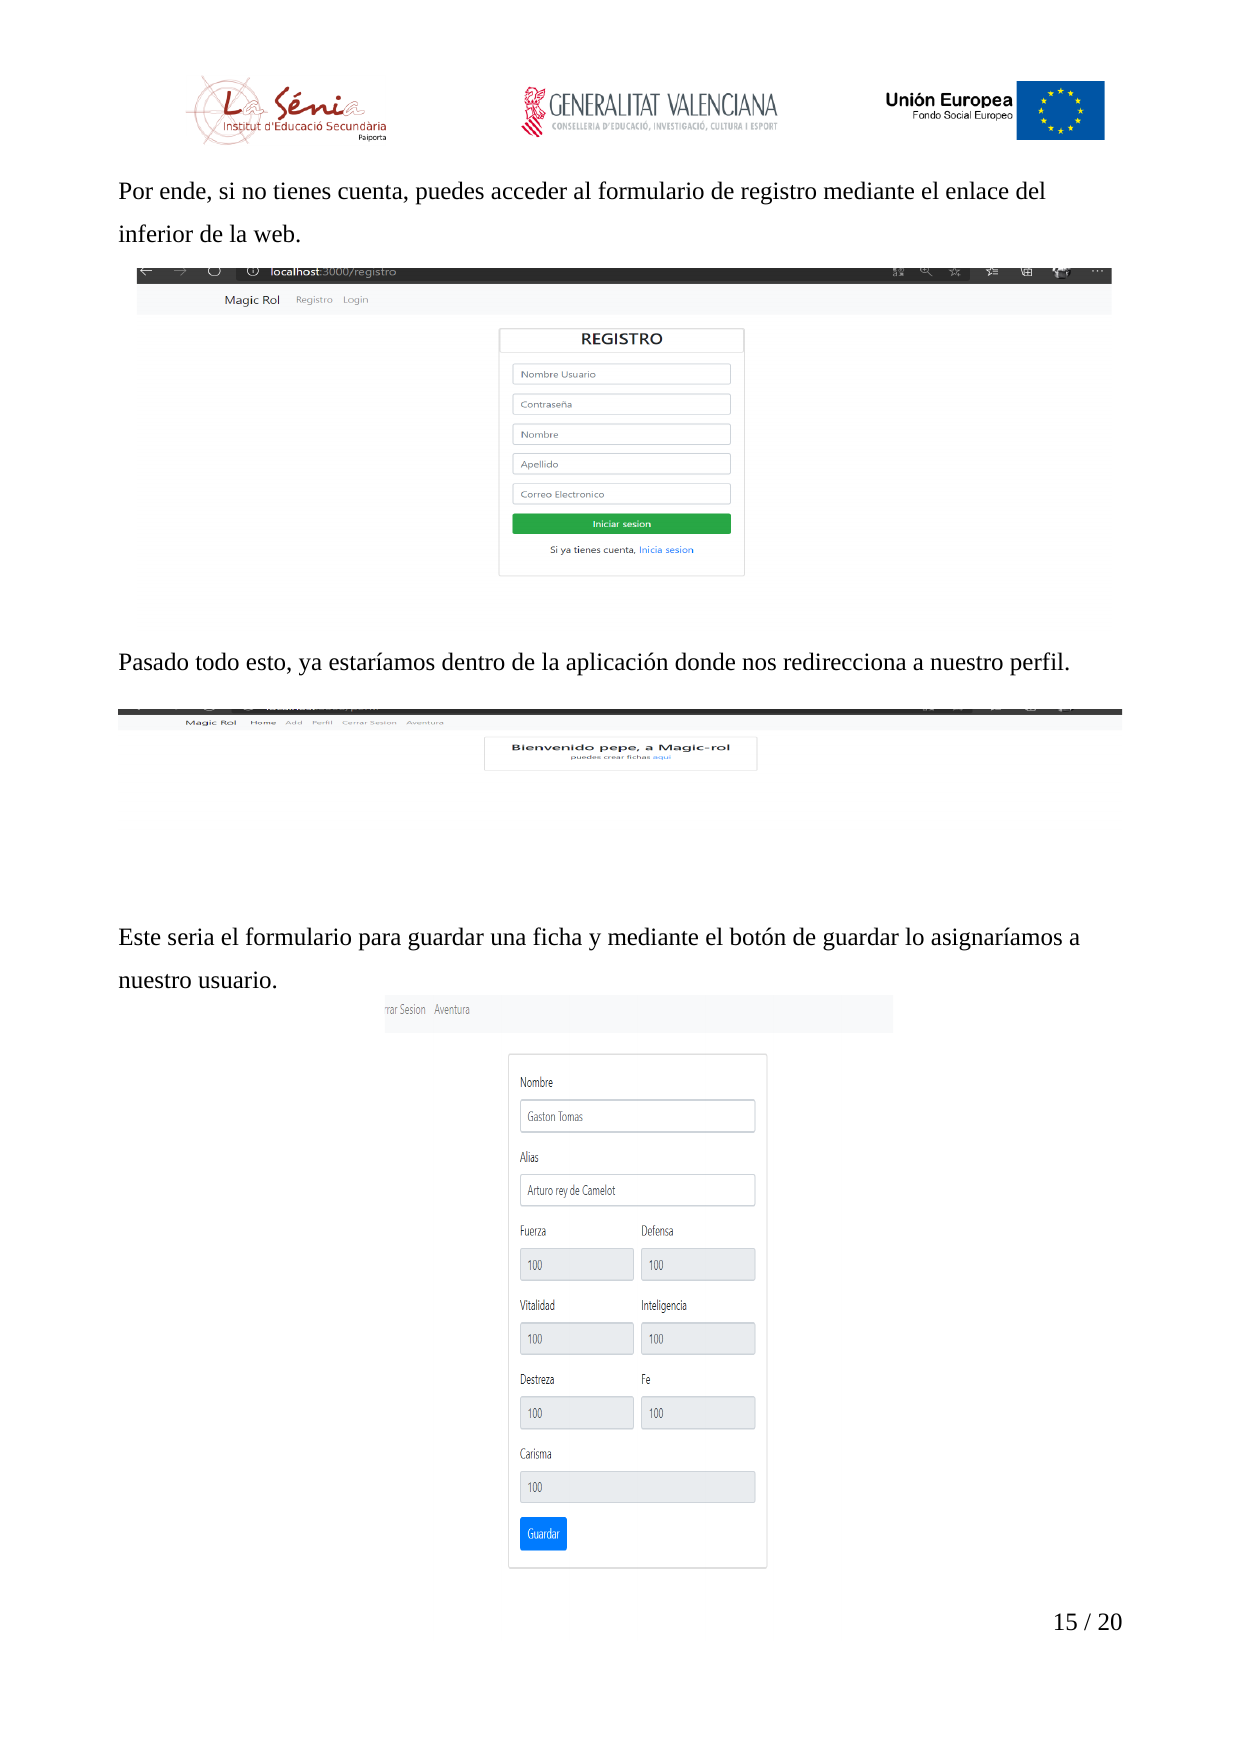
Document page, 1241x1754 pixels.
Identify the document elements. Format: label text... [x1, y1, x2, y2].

picture [136, 268, 1112, 633]
picture [384, 995, 894, 1641]
text Este seria el formulario para guardar una ficha y mediante el botón de guardar lo asignaríamos a nuestro usuario. [118, 922, 1122, 994]
picture [106, 56, 1111, 166]
picture [118, 709, 1123, 836]
text Pasado todo esto, ya estaríamos dentro de la aplicación donde nos redirecciona a nuestro perfil. [118, 292, 1122, 676]
text Por ende, si no tienes cuenta, puedes acceder al formulario de registro mediante el enlace del inferior de la web. [118, 176, 1122, 248]
